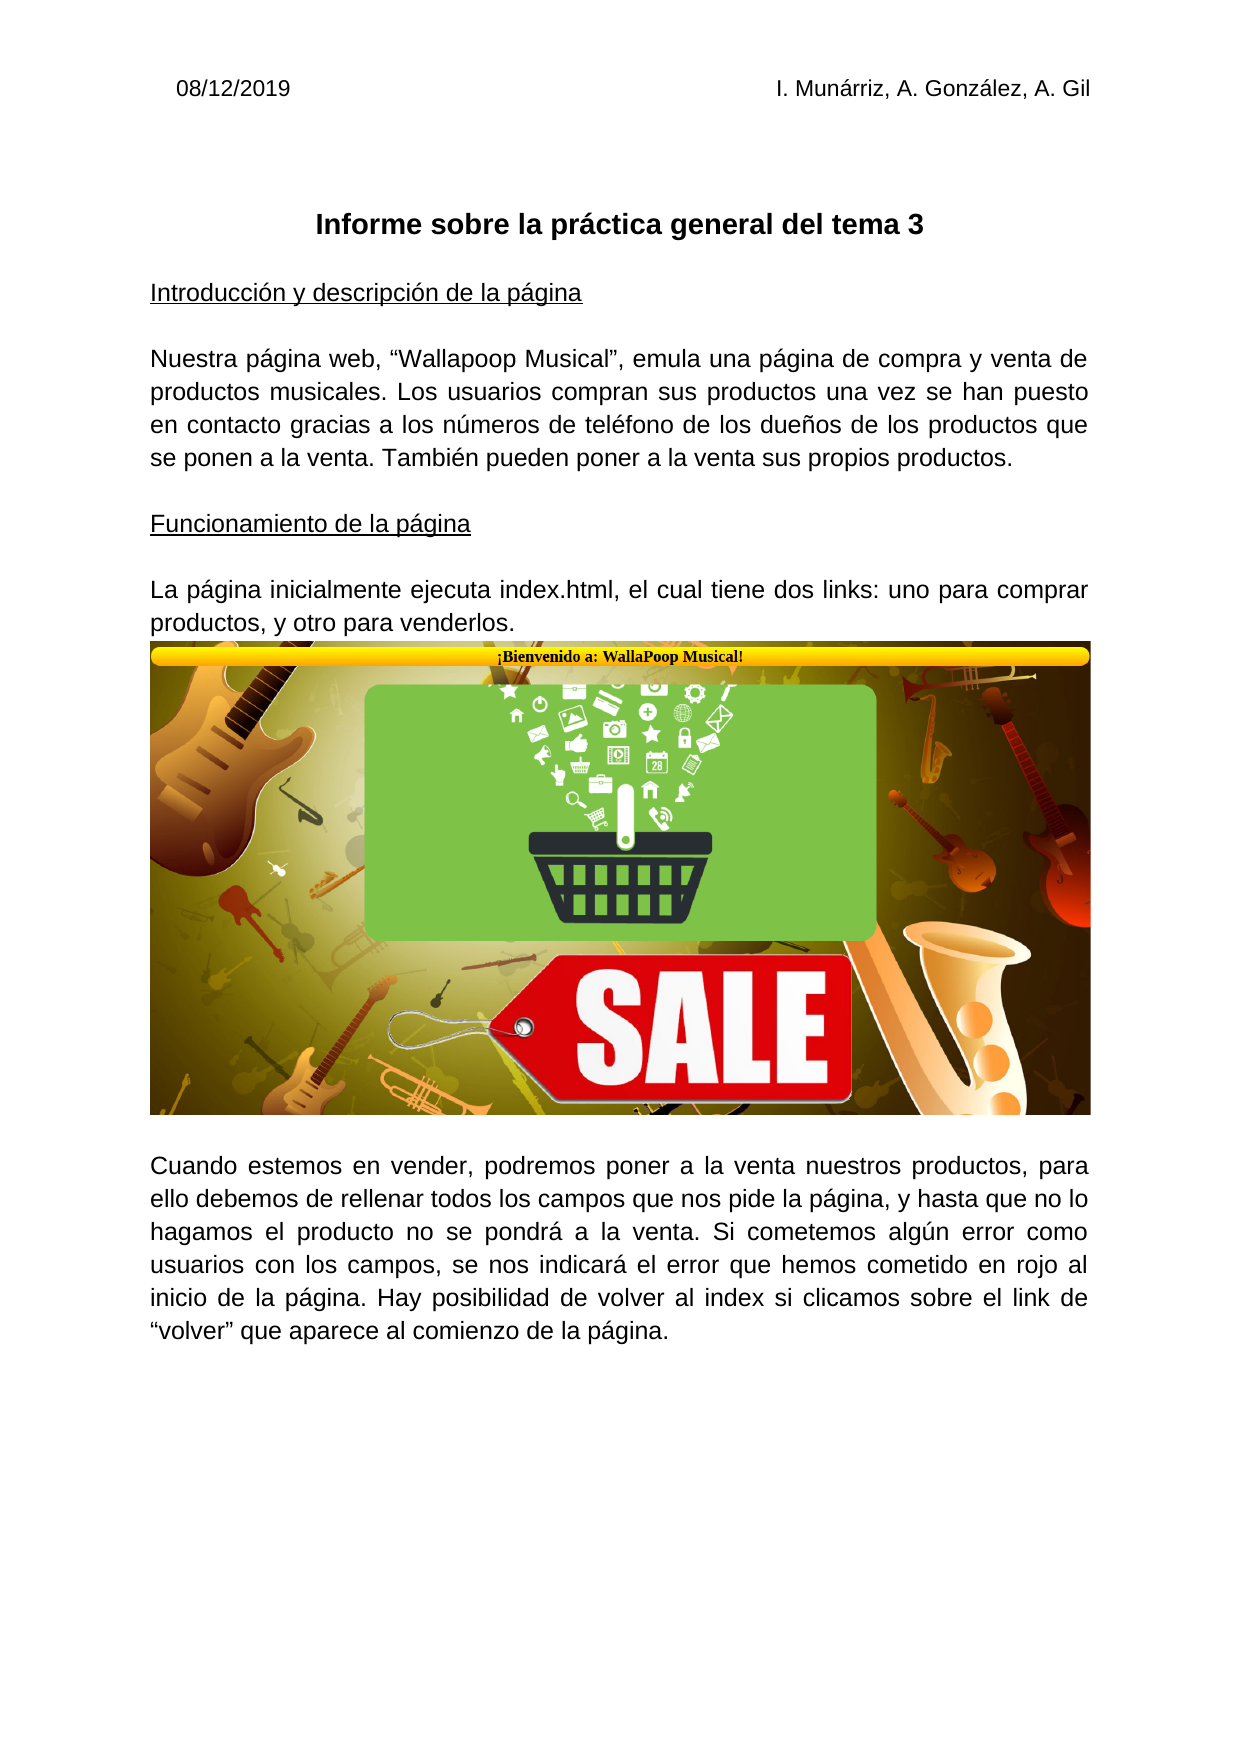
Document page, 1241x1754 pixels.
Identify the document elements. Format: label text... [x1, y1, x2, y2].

picture [150, 641, 1091, 1115]
text La página inicialmente ejecuta index.html, el cual tiene dos links: uno para comprar productos, y otro para venderlos. [150, 575, 1090, 637]
text Cuando estemos en vender, podremos poner a la venta nuestros productos, para ello debemos de rellenar todos los campos que nos pide la página, y hasta que no lo hagamos el producto no se pondrá a la venta. Si cometemos algún error como usuarios con los campos, se nos indicará el error que hemos cometido en rojo al inicio de la página. Hay posibilidad de volver al index si clicamos sobre el link de “volver” que aparece al comienzo de la página. [150, 1151, 1090, 1345]
text Introducción y descripción de la página [150, 278, 1090, 307]
text Informe sobre la práctica general del tema 3 [150, 207, 1090, 240]
text Funcionamiento de la página [150, 509, 1090, 538]
text Nuestra página web, “Wallapoop Musical”, emula una página de compra y venta de productos musicales. Los usuarios compran sus productos una vez se han puesto en contacto gracias a los números de teléfono de los dueños de los productos que se ponen a la venta. También pueden poner a la venta sus propios productos. [150, 344, 1090, 472]
